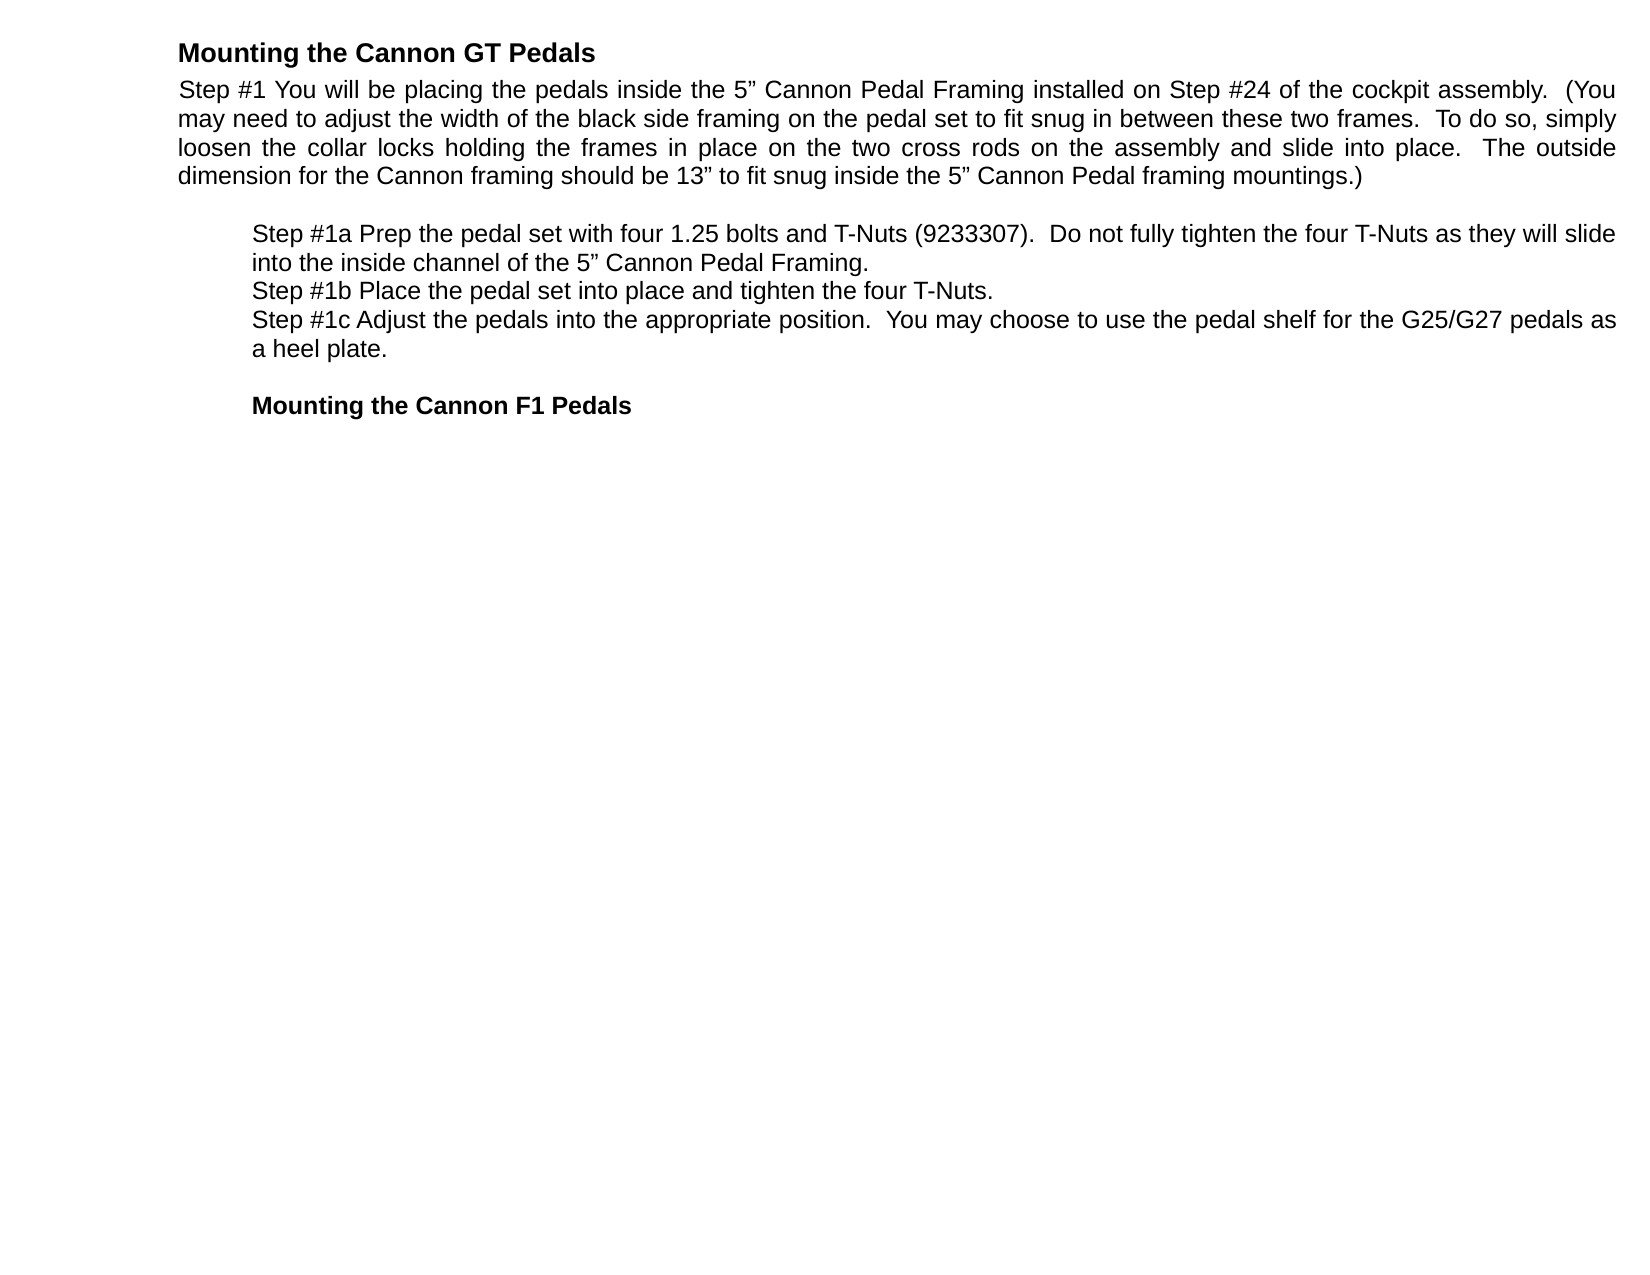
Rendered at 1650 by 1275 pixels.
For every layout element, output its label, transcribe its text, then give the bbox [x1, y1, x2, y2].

text Mounting the Cannon F1 Pedals [104, 391, 1620, 420]
text Step #1 You will be placing the pedals inside the 5” Cannon Pedal Framing installed on Step #24 of the cockpit assembly. (You may need to adjust the width of the black side framing on the pedal set to fit snug in between these two frames. To do so, simply loosen the collar locks holding the frames in place on the two cross rods on the assembly and slide into place. The outside dimension for the Cannon framing should be 13” to fit snug inside the 5” Cannon Pedal framing mountings.) [178, 75, 1620, 190]
text Step #1b Place the pedal set into place and tighten the four T-Nuts. [178, 276, 1620, 305]
text Step #1a Prep the pedal set with four 1.25 bolts and T-Nuts (9233307). Do not fully tighten the four T-Nuts as they will slide into the inside channel of the 5” Cannon Pedal Framing. [252, 219, 1620, 276]
text Step #1c Adjust the pedals into the appropriate position. You may choose to use the pedal shelf for the G25/G27 pedals as a heel plate. [252, 305, 1620, 362]
subtitle Mounting the Cannon GT Pedals [104, 37, 1620, 69]
